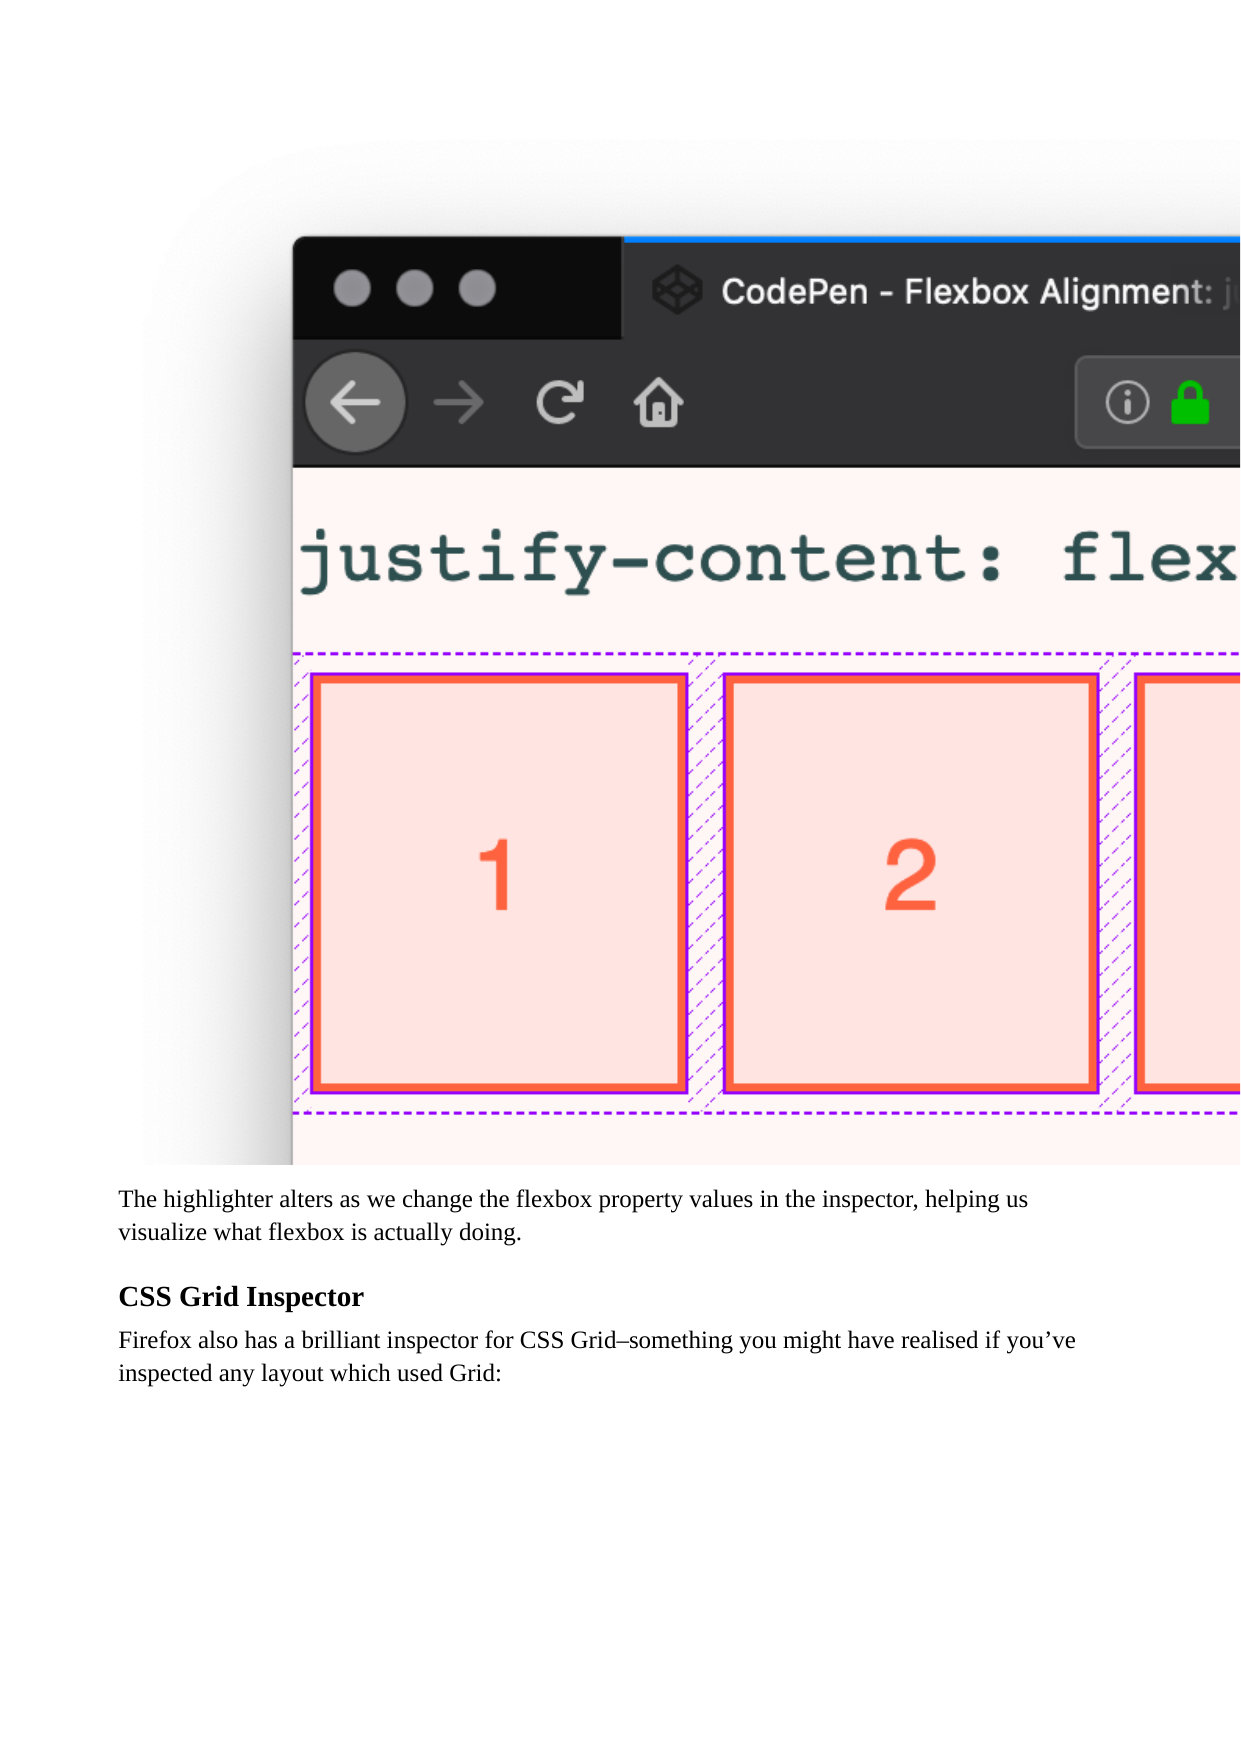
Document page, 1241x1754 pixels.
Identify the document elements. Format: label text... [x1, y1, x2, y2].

subtitle CSS Grid Inspector [118, 1279, 1122, 1313]
picture [118, 118, 1241, 1165]
text The highlighter alters as we change the flexbox property values in the inspector, helping us visualize what flexbox is actually doing. [118, 1184, 1122, 1246]
text Firefox also has a brilliant inspector for CSS Grid–something you might have realised if you’ve inspected any layout which used Grid: [118, 1325, 1122, 1387]
